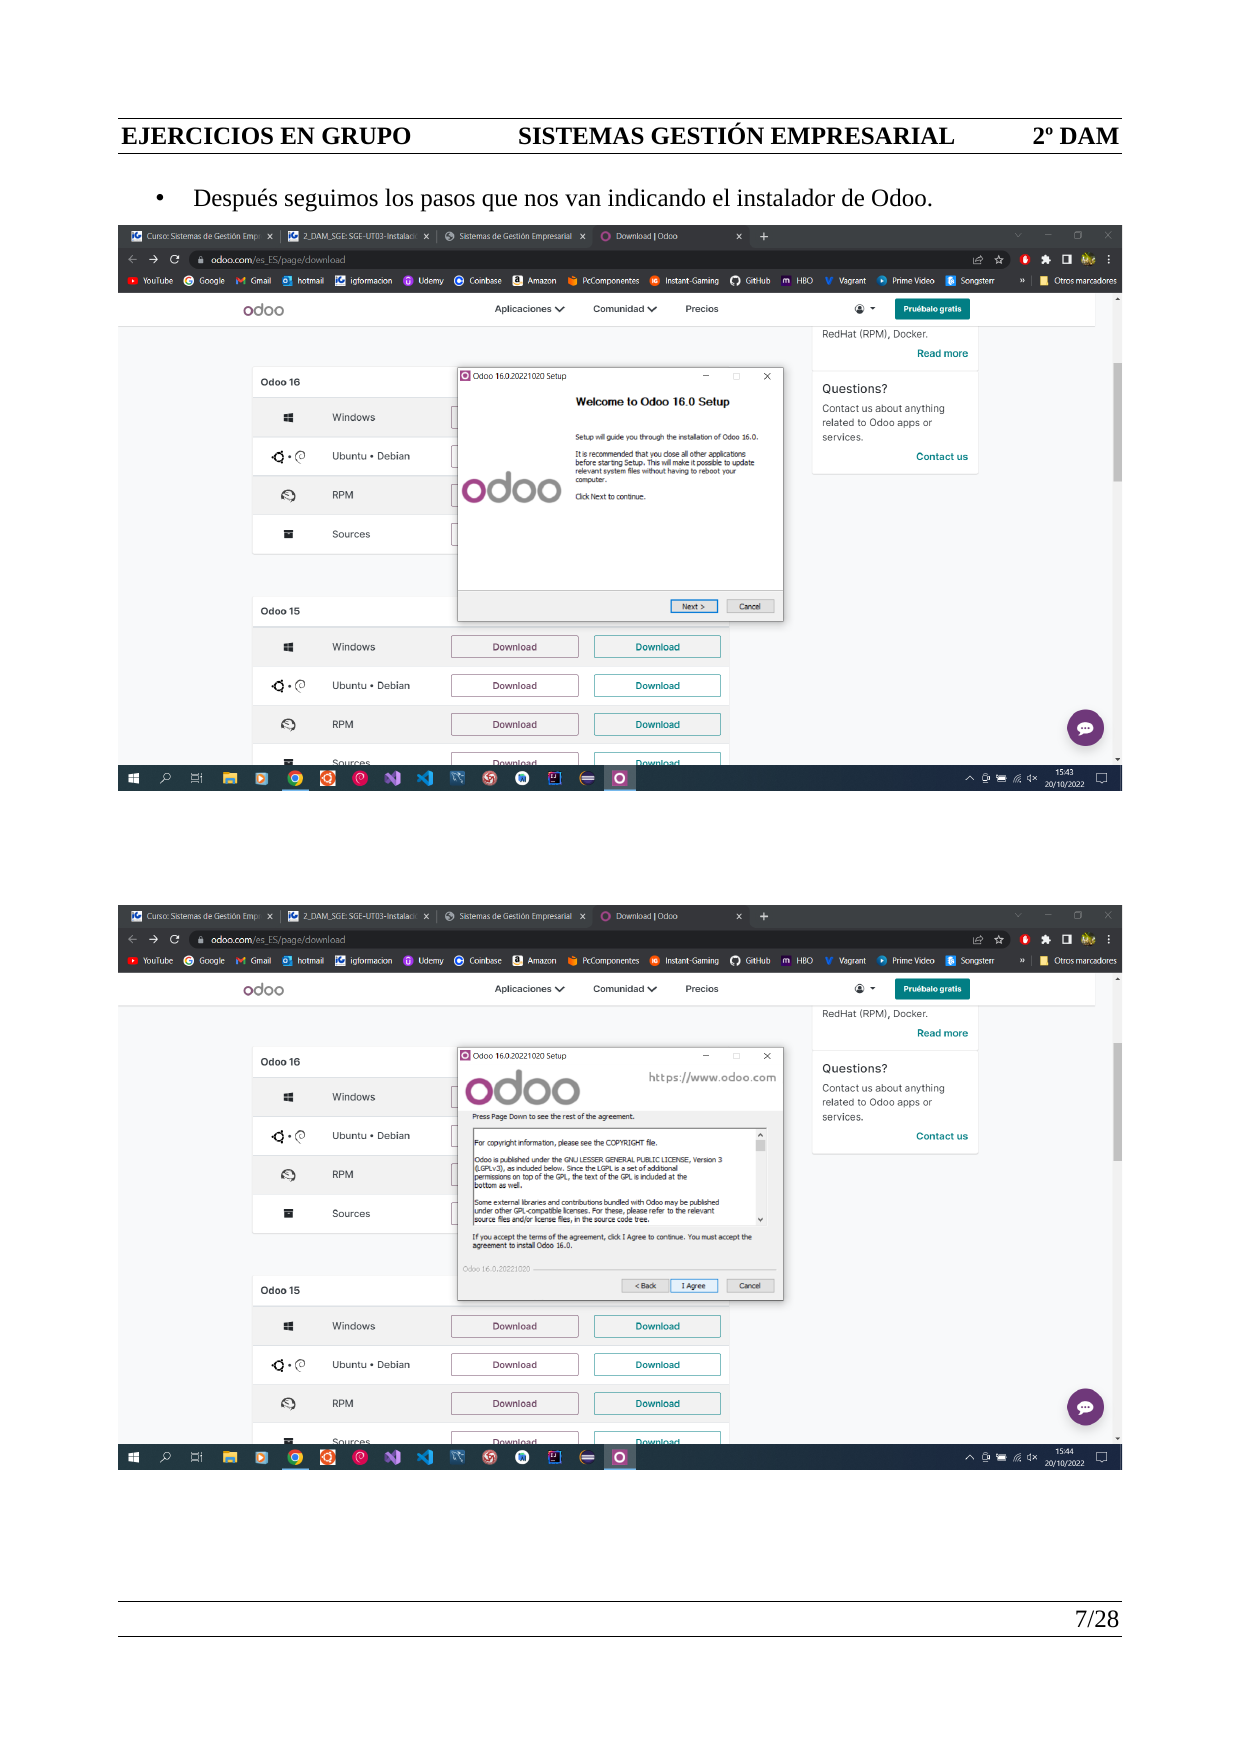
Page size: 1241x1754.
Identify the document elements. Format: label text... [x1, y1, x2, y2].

picture [118, 905, 1123, 1470]
list Después seguimos los pasos que nos van indicando el instalador de Odoo. [156, 183, 1122, 211]
picture [118, 225, 1123, 791]
